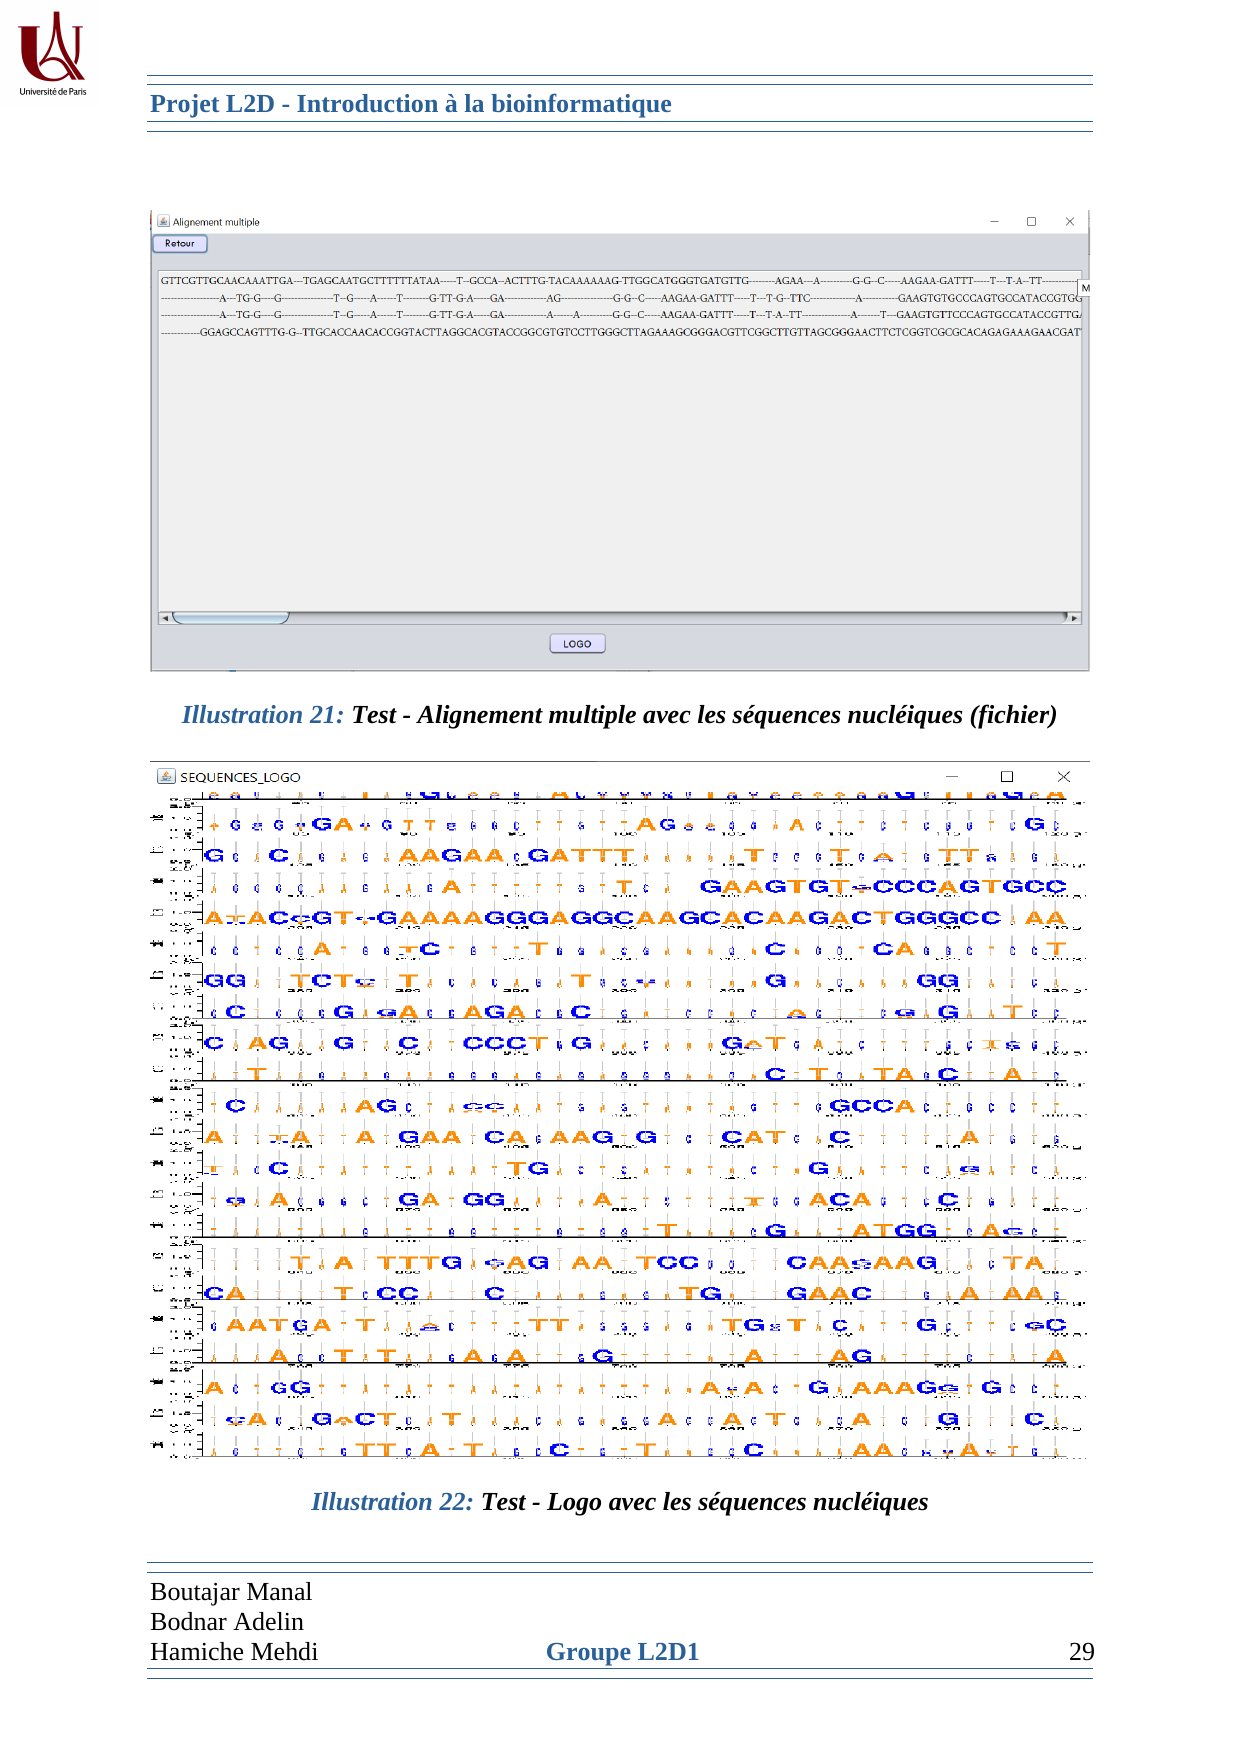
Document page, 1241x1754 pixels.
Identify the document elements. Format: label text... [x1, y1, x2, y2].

picture [150, 210, 1091, 672]
picture [0, 0, 101, 107]
text Illustration 22: Test - Logo avec les séquences nucléiques [150, 1459, 1090, 1516]
picture [150, 761, 1091, 1459]
text Illustration 21: Test - Alignement multiple avec les séquences nucléiques (fichier) [150, 672, 1090, 729]
